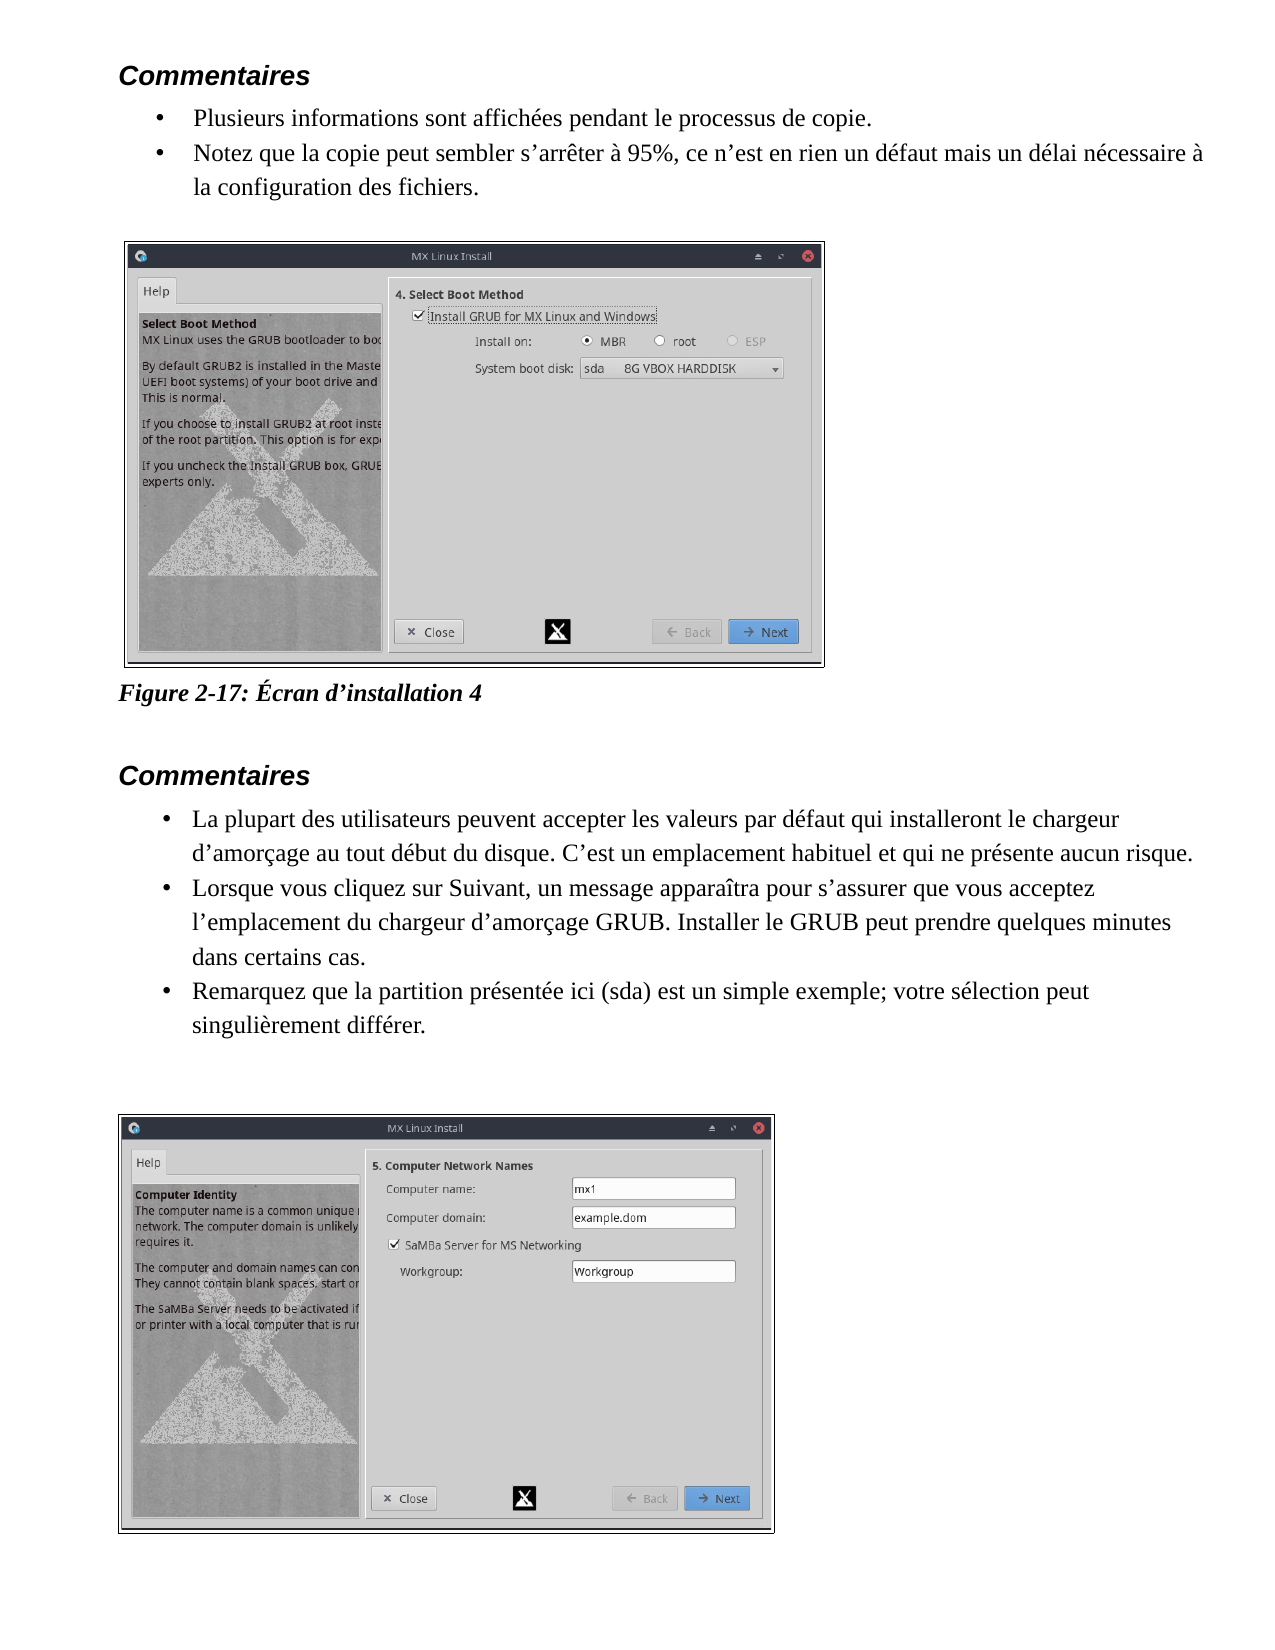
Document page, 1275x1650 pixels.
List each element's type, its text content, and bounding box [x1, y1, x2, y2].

list Notez que la copie peut sembler s’arrêter à 95%, ce n’est en rien un défaut mais un délai nécessaire à la configuration des fichiers. [156, 138, 1216, 201]
list Lorsque vous cliquez sur Suivant, un message apparaîtra pour s’assurer que vous acceptez l’emplacement du chargeur d’amorçage GRUB. Installer le GRUB peut prendre quelques minutes dans certains cas. [162, 873, 1216, 970]
picture [127, 244, 822, 664]
picture [121, 1117, 772, 1530]
list La plupart des utilisateurs peuvent accepter les valeurs par défaut qui installeront le chargeur d’amorçage au tout début du disque. C’est un emplacement habituel et qui ne présente aucun risque. [162, 804, 1216, 867]
text Figure 2-17: Écran d’installation 4 [118, 678, 1216, 707]
subtitle Commentaires [118, 59, 1216, 91]
subtitle Commentaires [118, 759, 1216, 791]
list Remarquez que la partition présentée ici (sda) est un simple exemple; votre sélection peut singulièrement différer. [162, 976, 1216, 1039]
list Plusieurs informations sont affichées pendant le processus de copie. [156, 103, 1216, 132]
